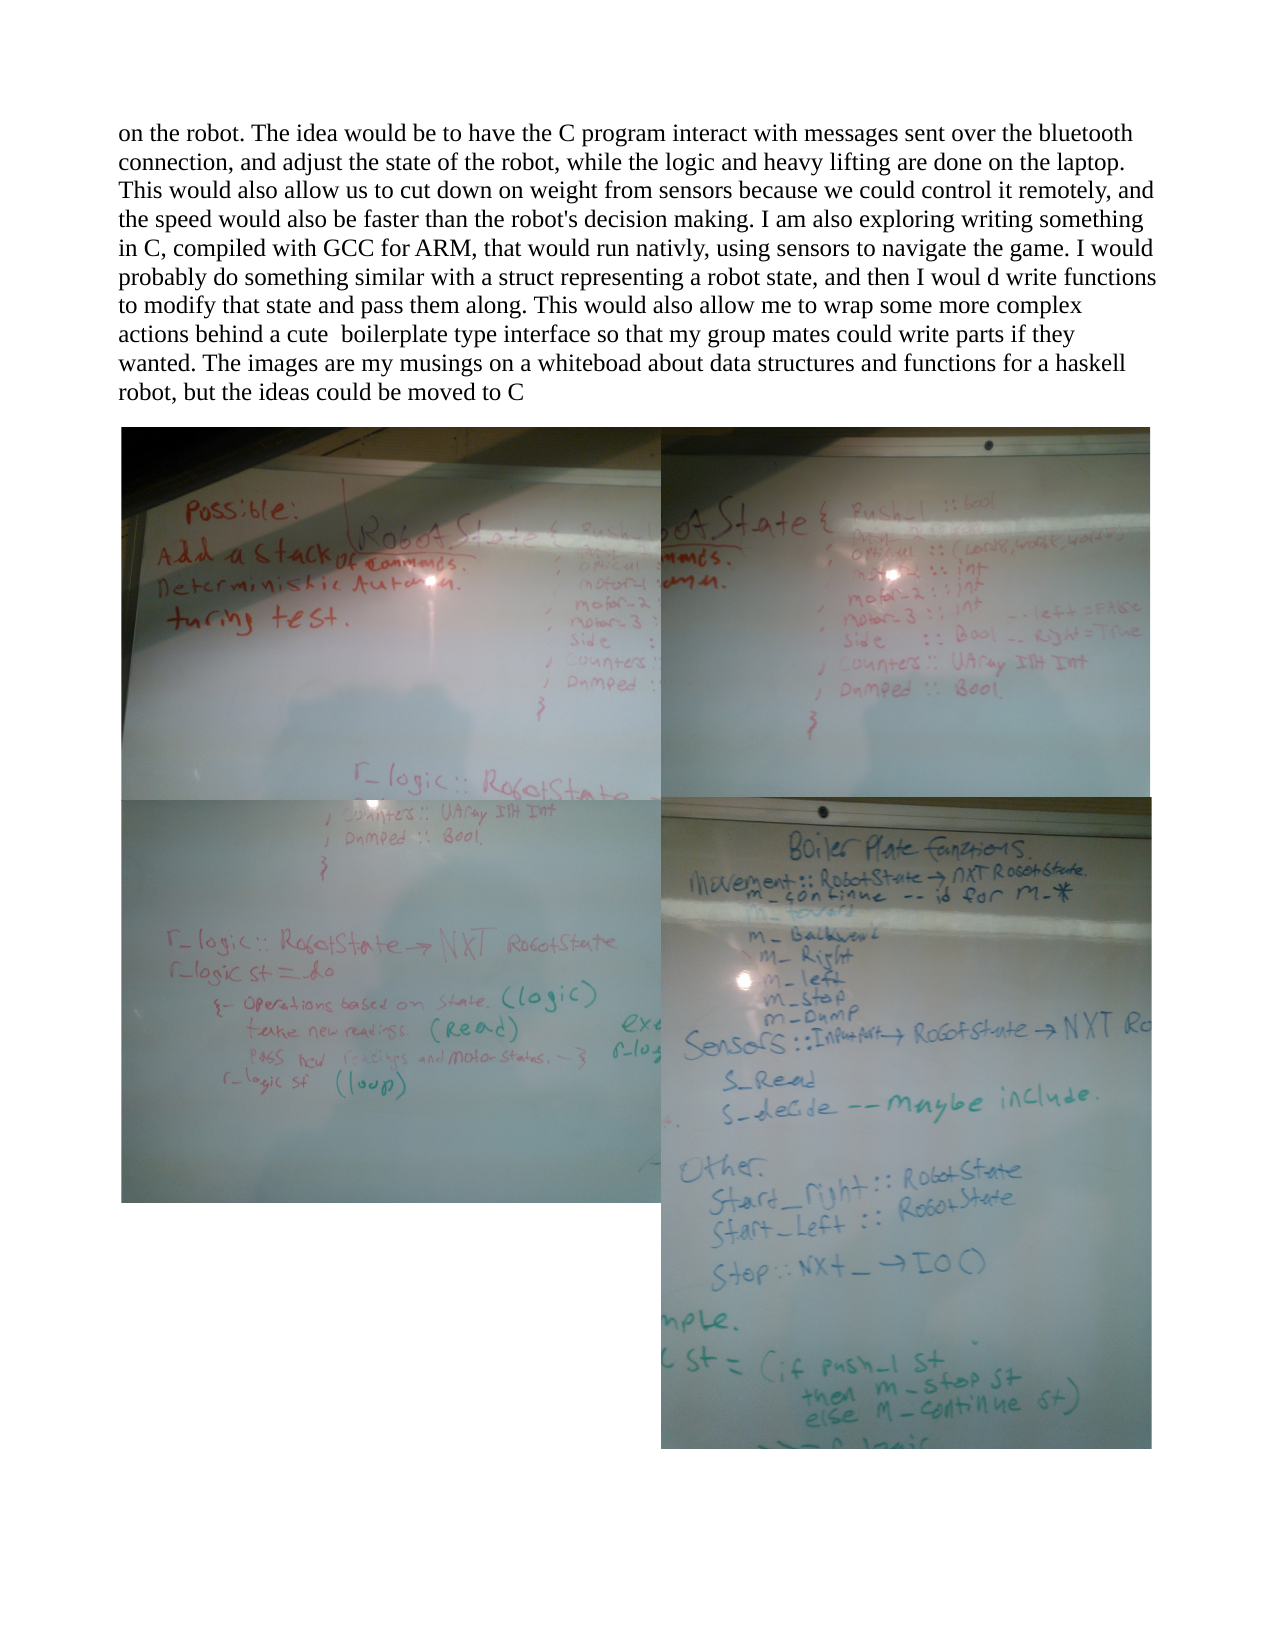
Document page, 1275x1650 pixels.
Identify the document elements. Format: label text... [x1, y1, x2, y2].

text connection, and adjust the state of the robot, while the logic and heavy lifting are done on the laptop. [118, 147, 1157, 176]
text This would also allow us to cut down on weight from sensors because we could control it remotely, and the speed would also be faster than the robot's decision making. I am also exploring writing something in C, compiled with GCC for ARM, that would run nativly, using sensors to navigate the game. I would probably do something similar with a struct representing a robot state, and then I woul d write functions to modify that state and pass them along. This would also allow me to wrap some more complex actions behind a cute boilerplate type interface so that my group mates could write parts if they wanted. The images are my musings on a whiteboad about data structures and functions for a haskell robot, but the ideas could be moved to C [118, 176, 1157, 406]
picture [121, 427, 1152, 1449]
text on the robot. The idea would be to have the C program interact with messages sent over the bluetooth [118, 118, 1157, 147]
